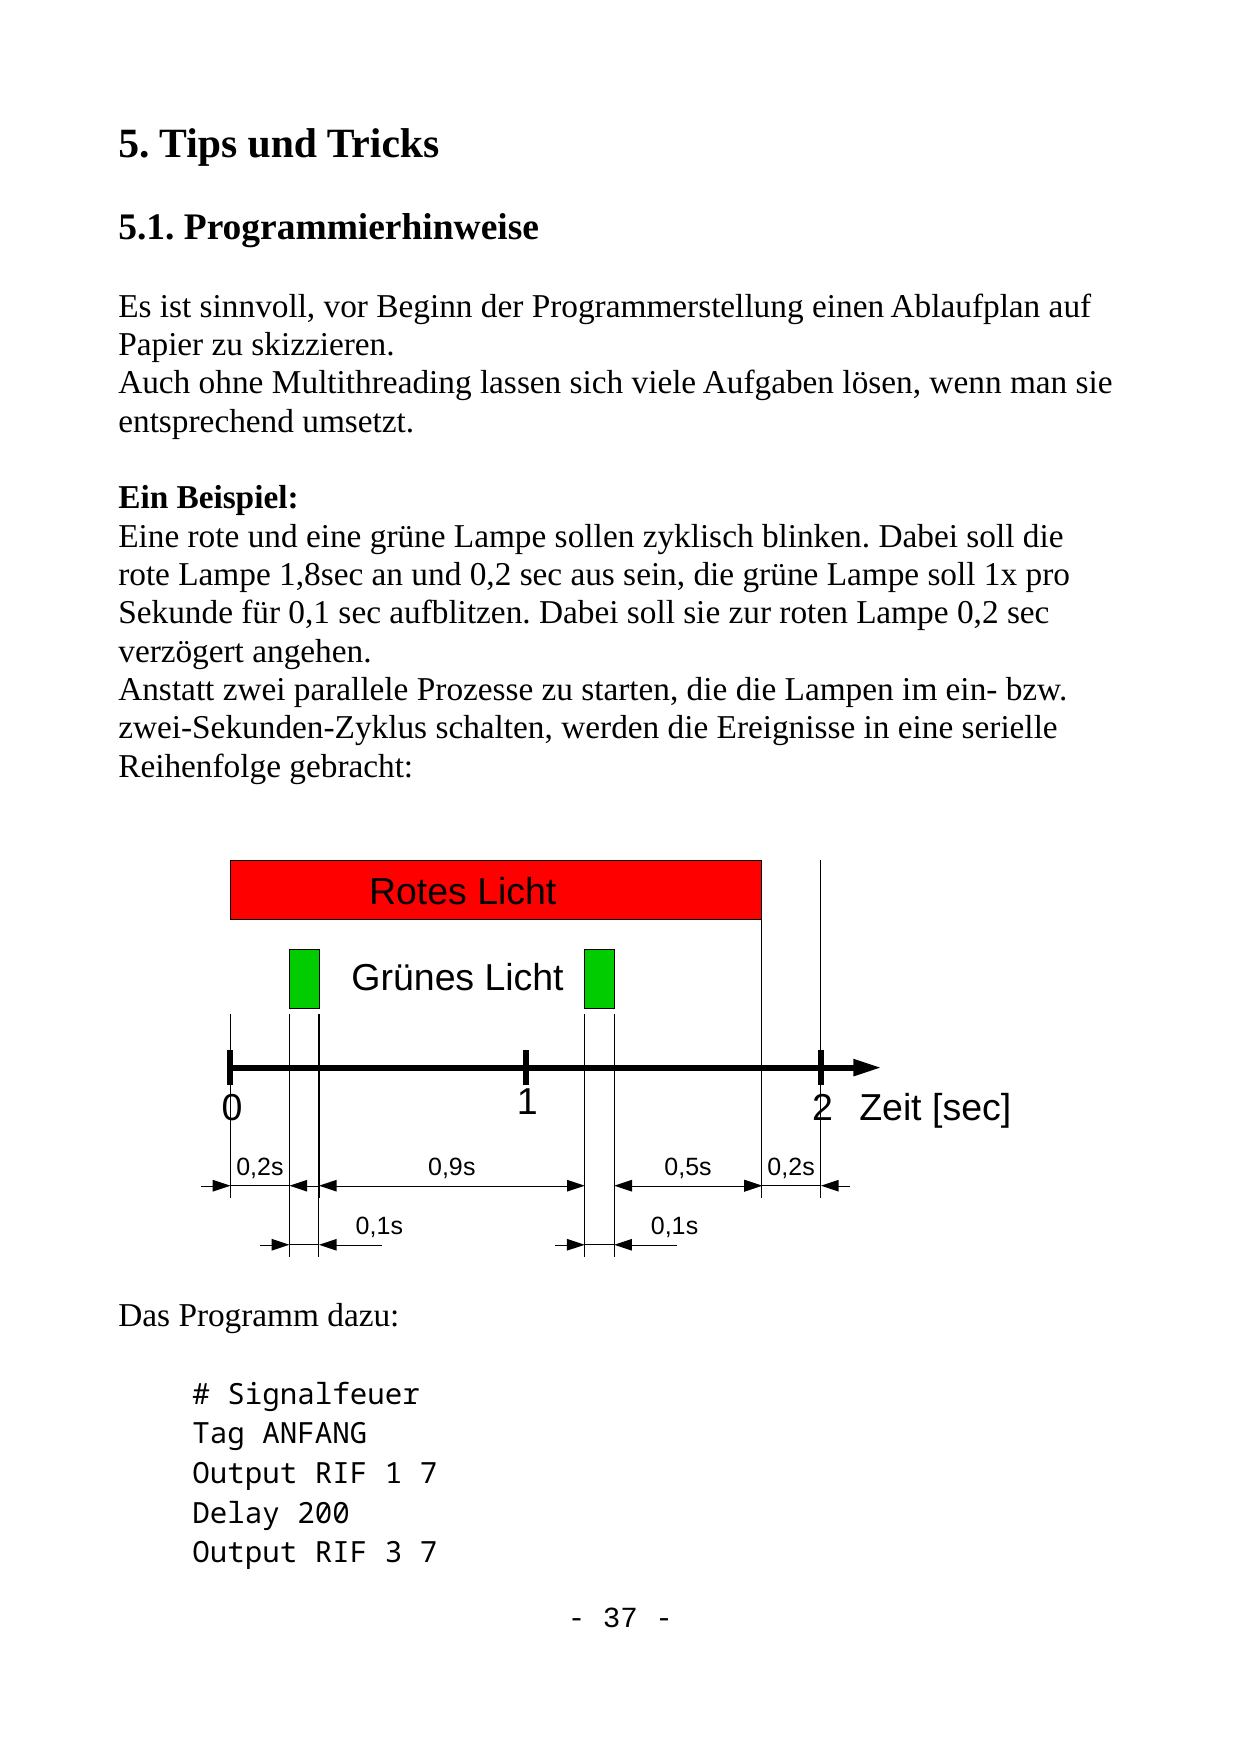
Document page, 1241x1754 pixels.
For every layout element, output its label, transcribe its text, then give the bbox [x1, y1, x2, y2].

text 5. Tips und Tricks [118, 118, 1122, 166]
text Anstatt zwei parallele Prozesse zu starten, die die Lampen im ein- bzw. zwei-Sekunden-Zyklus schalten, werden die Ereignisse in eine serielle Reihenfolge gebracht: [118, 669, 1122, 784]
text # Signalfeuer [118, 1373, 1122, 1413]
text Ein Beispiel: [118, 477, 1122, 516]
text Es ist sinnvoll, vor Beginn der Programmerstellung einen Ablaufplan auf Papier zu skizzieren. [118, 286, 1122, 362]
text Eine rote und eine grüne Lampe sollen zyklisch blinken. Dabei soll die rote Lampe 1,8sec an und 0,2 sec aus sein, die grüne Lampe soll 1x pro Sekunde für 0,1 sec aufblitzen. Dabei soll sie zur roten Lampe 0,2 sec verzögert angehen. [118, 516, 1122, 669]
text Tag ANFANG Output RIF 1 7 Delay 200 Output RIF 3 7 [118, 1413, 1122, 1571]
text Auch ohne Multithreading lassen sich viele Aufgaben lösen, wenn man sie entsprechend umsetzt. [118, 362, 1122, 439]
text 5.1. Programmierhinweise [118, 204, 1122, 247]
text Das Programm dazu: [118, 1295, 1122, 1333]
